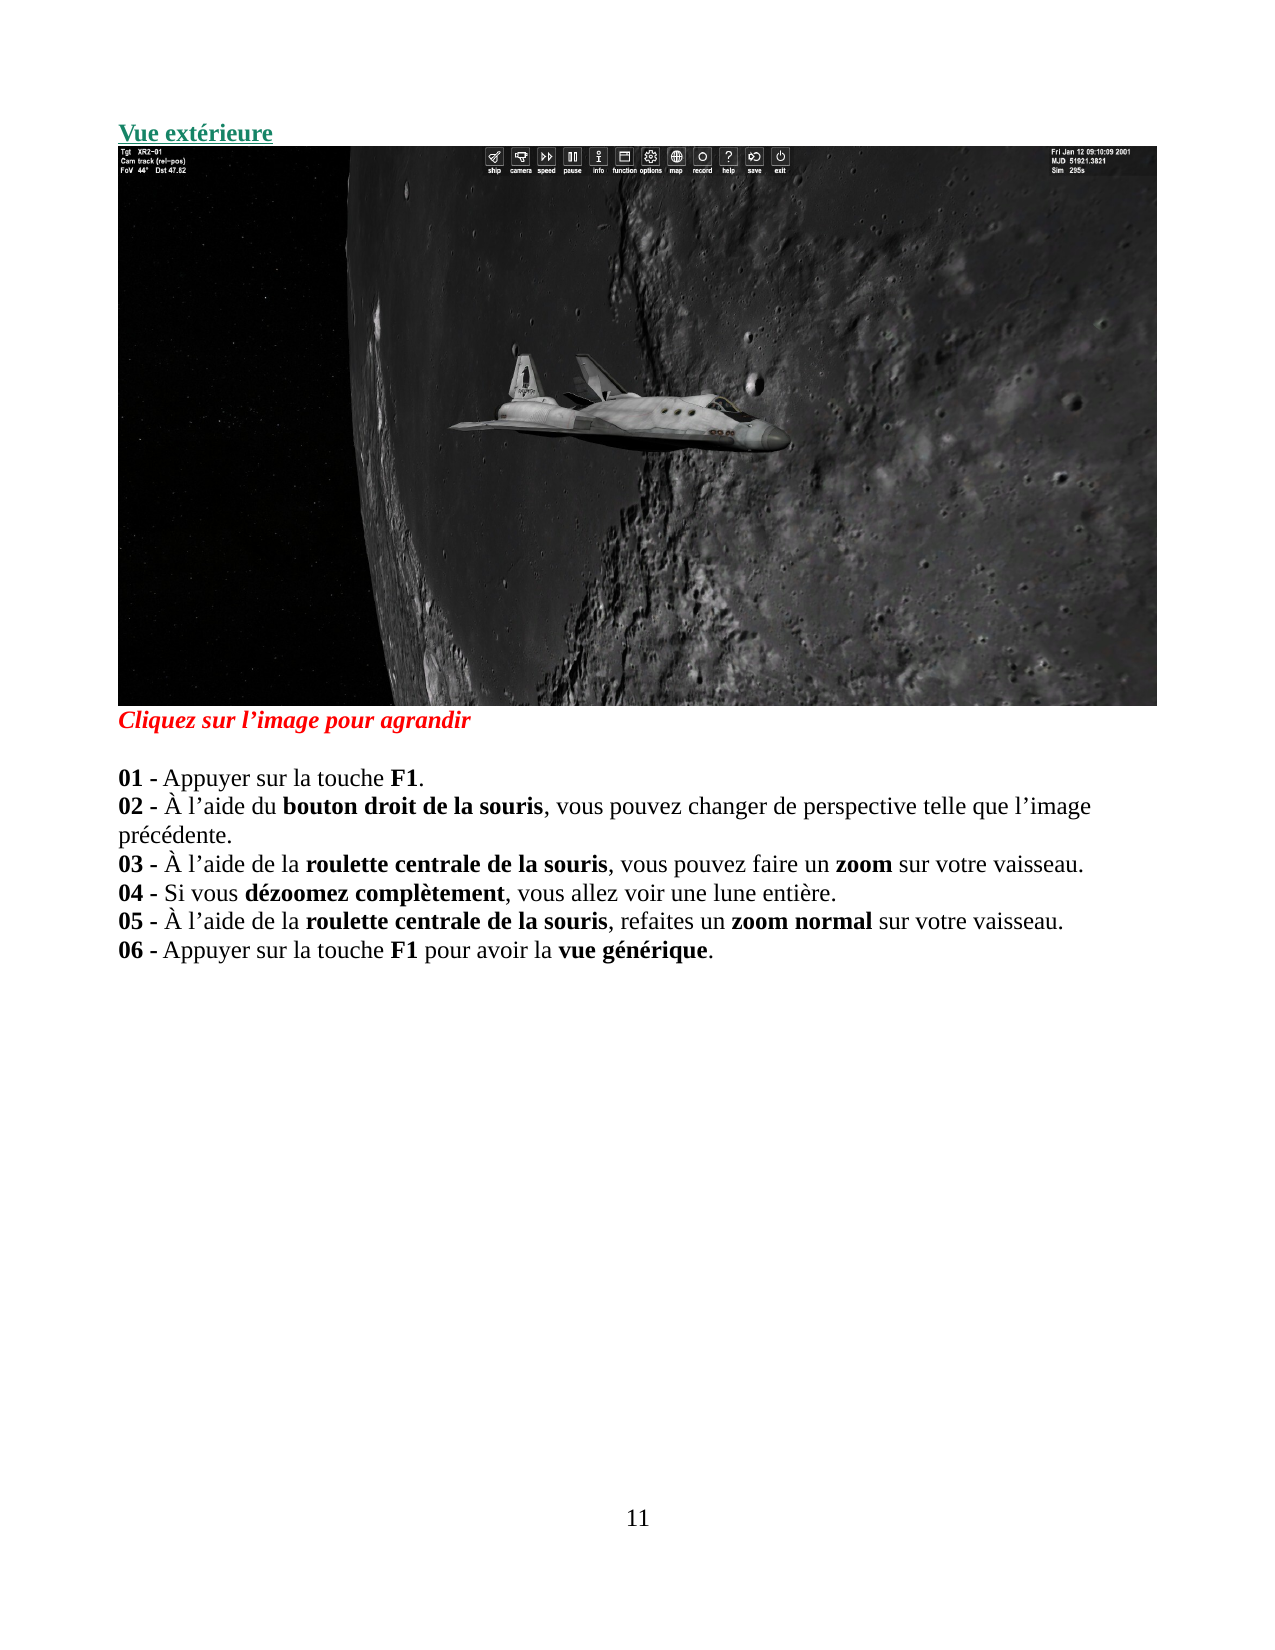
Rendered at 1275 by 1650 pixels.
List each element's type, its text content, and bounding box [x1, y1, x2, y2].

text 05 - À l’aide de la roulette centrale de la souris, refaites un zoom normal sur votre vaisseau. [118, 906, 1157, 935]
text Cliquez sur l’image pour agrandir [118, 706, 1157, 734]
picture [118, 146, 1157, 706]
text 06 - Appuyer sur la touche F1 pour avoir la vue générique. [118, 935, 1157, 964]
text 01 - Appuyer sur la touche F1. [118, 763, 1157, 791]
text 02 - À l’aide du bouton droit de la souris, vous pouvez changer de perspective telle que l’image précédente. [118, 791, 1157, 849]
text 04 - Si vous dézoomez complètement, vous allez voir une lune entière. [118, 878, 1157, 906]
text 03 - À l’aide de la roulette centrale de la souris, vous pouvez faire un zoom sur votre vaisseau. [118, 849, 1157, 878]
text Vue extérieure [118, 118, 1157, 146]
